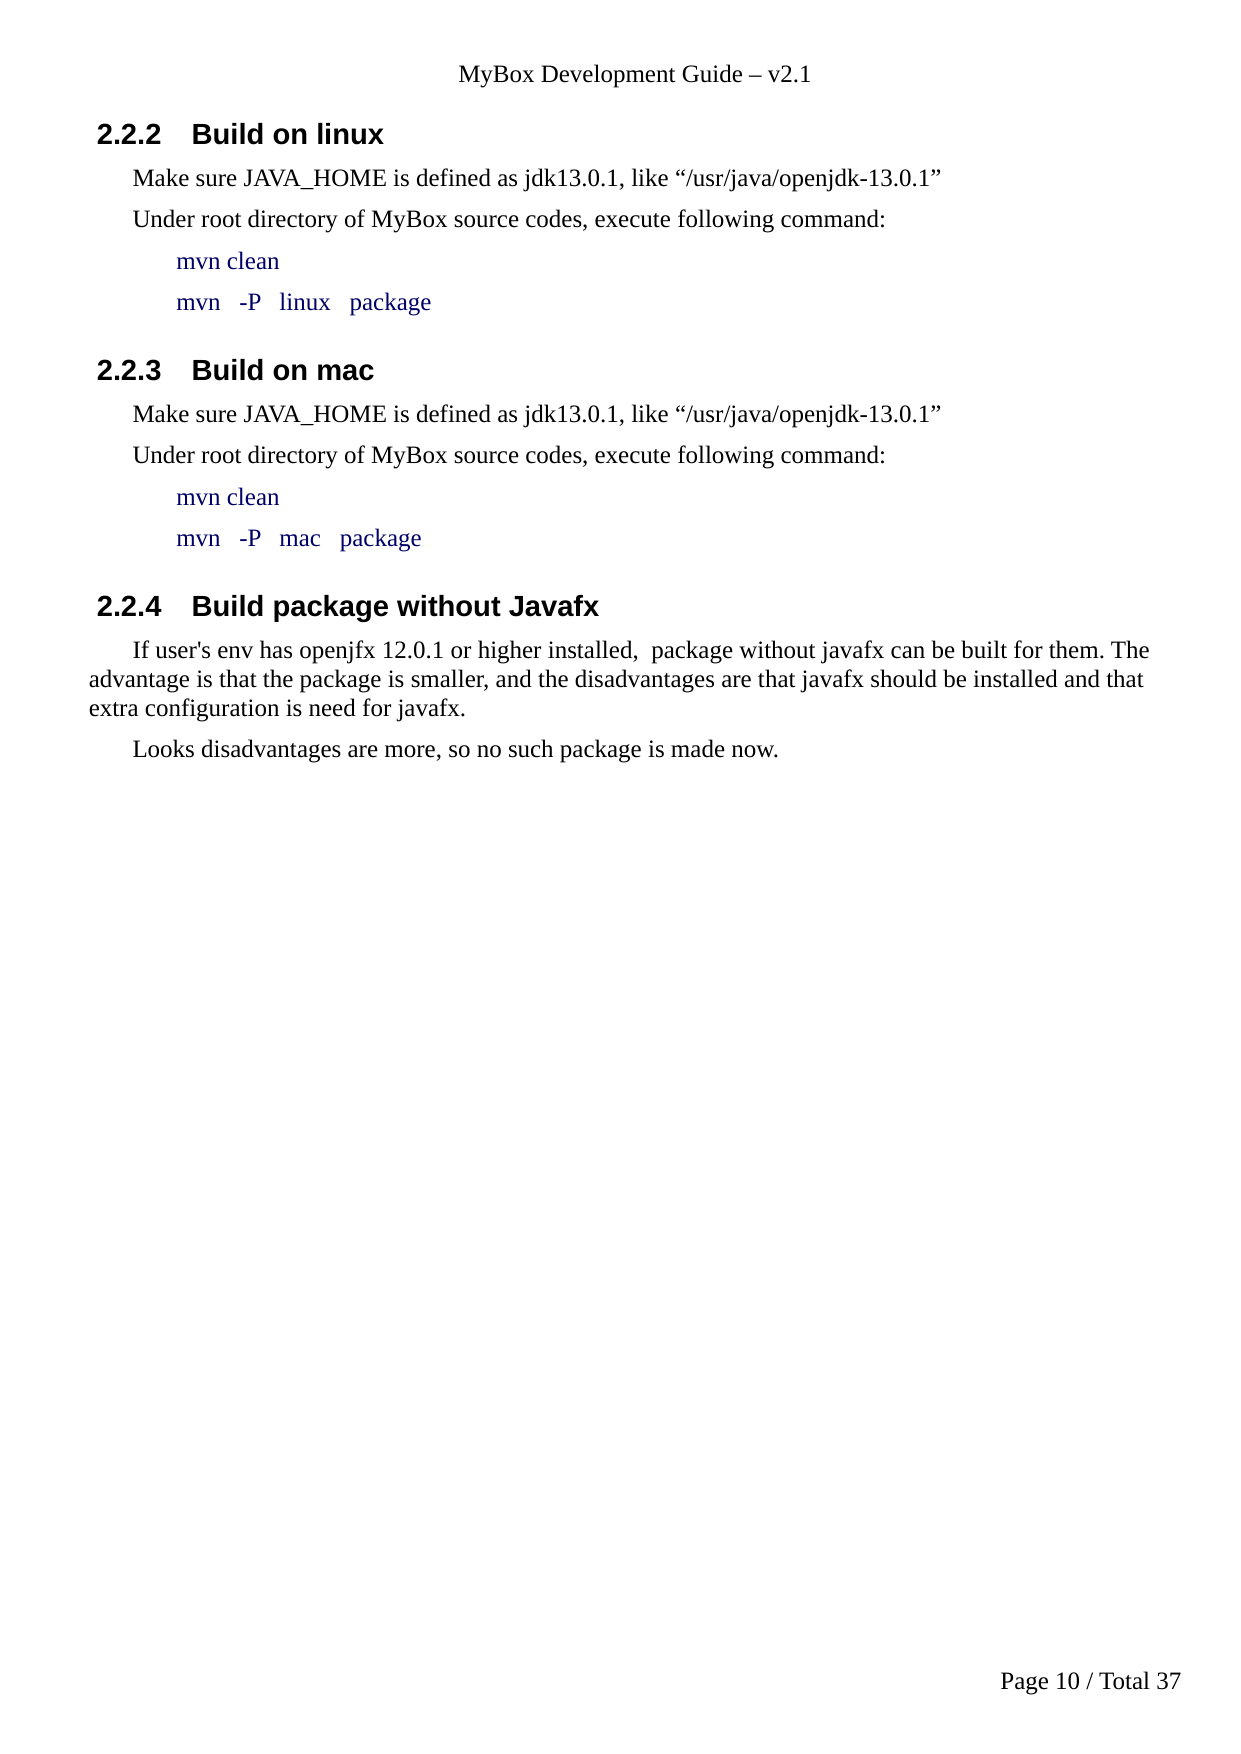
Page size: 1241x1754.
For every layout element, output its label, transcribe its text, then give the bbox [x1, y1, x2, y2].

text Make sure JAVA_HOME is defined as jdk13.0.1, like “/usr/java/openjdk-13.0.1” [88, 163, 1181, 192]
text Under root directory of MyBox source codes, execute following command: [88, 441, 1181, 469]
text Under root directory of MyBox source codes, execute following command: [88, 204, 1181, 233]
subtitle Build on linux [88, 117, 1181, 151]
text mvn clean [88, 482, 1181, 511]
text Looks disadvantages are more, so no such package is made now. [88, 734, 1181, 763]
text mvn clean [88, 246, 1181, 274]
text If user's env has openjfx 12.0.1 or higher installed, package without javafx can be built for them. The advantage is that the package is smaller, and the disadvantages are that javafx should be installed and that extra configuration is need for javafx. [88, 635, 1181, 722]
text mvn -P linux package [88, 287, 1181, 316]
subtitle Build on mac [88, 353, 1181, 387]
text Make sure JAVA_HOME is defined as jdk13.0.1, like “/usr/java/openjdk-13.0.1” [88, 399, 1181, 428]
subtitle Build package without Javafx [88, 589, 1181, 623]
text mvn -P mac package [88, 523, 1181, 552]
